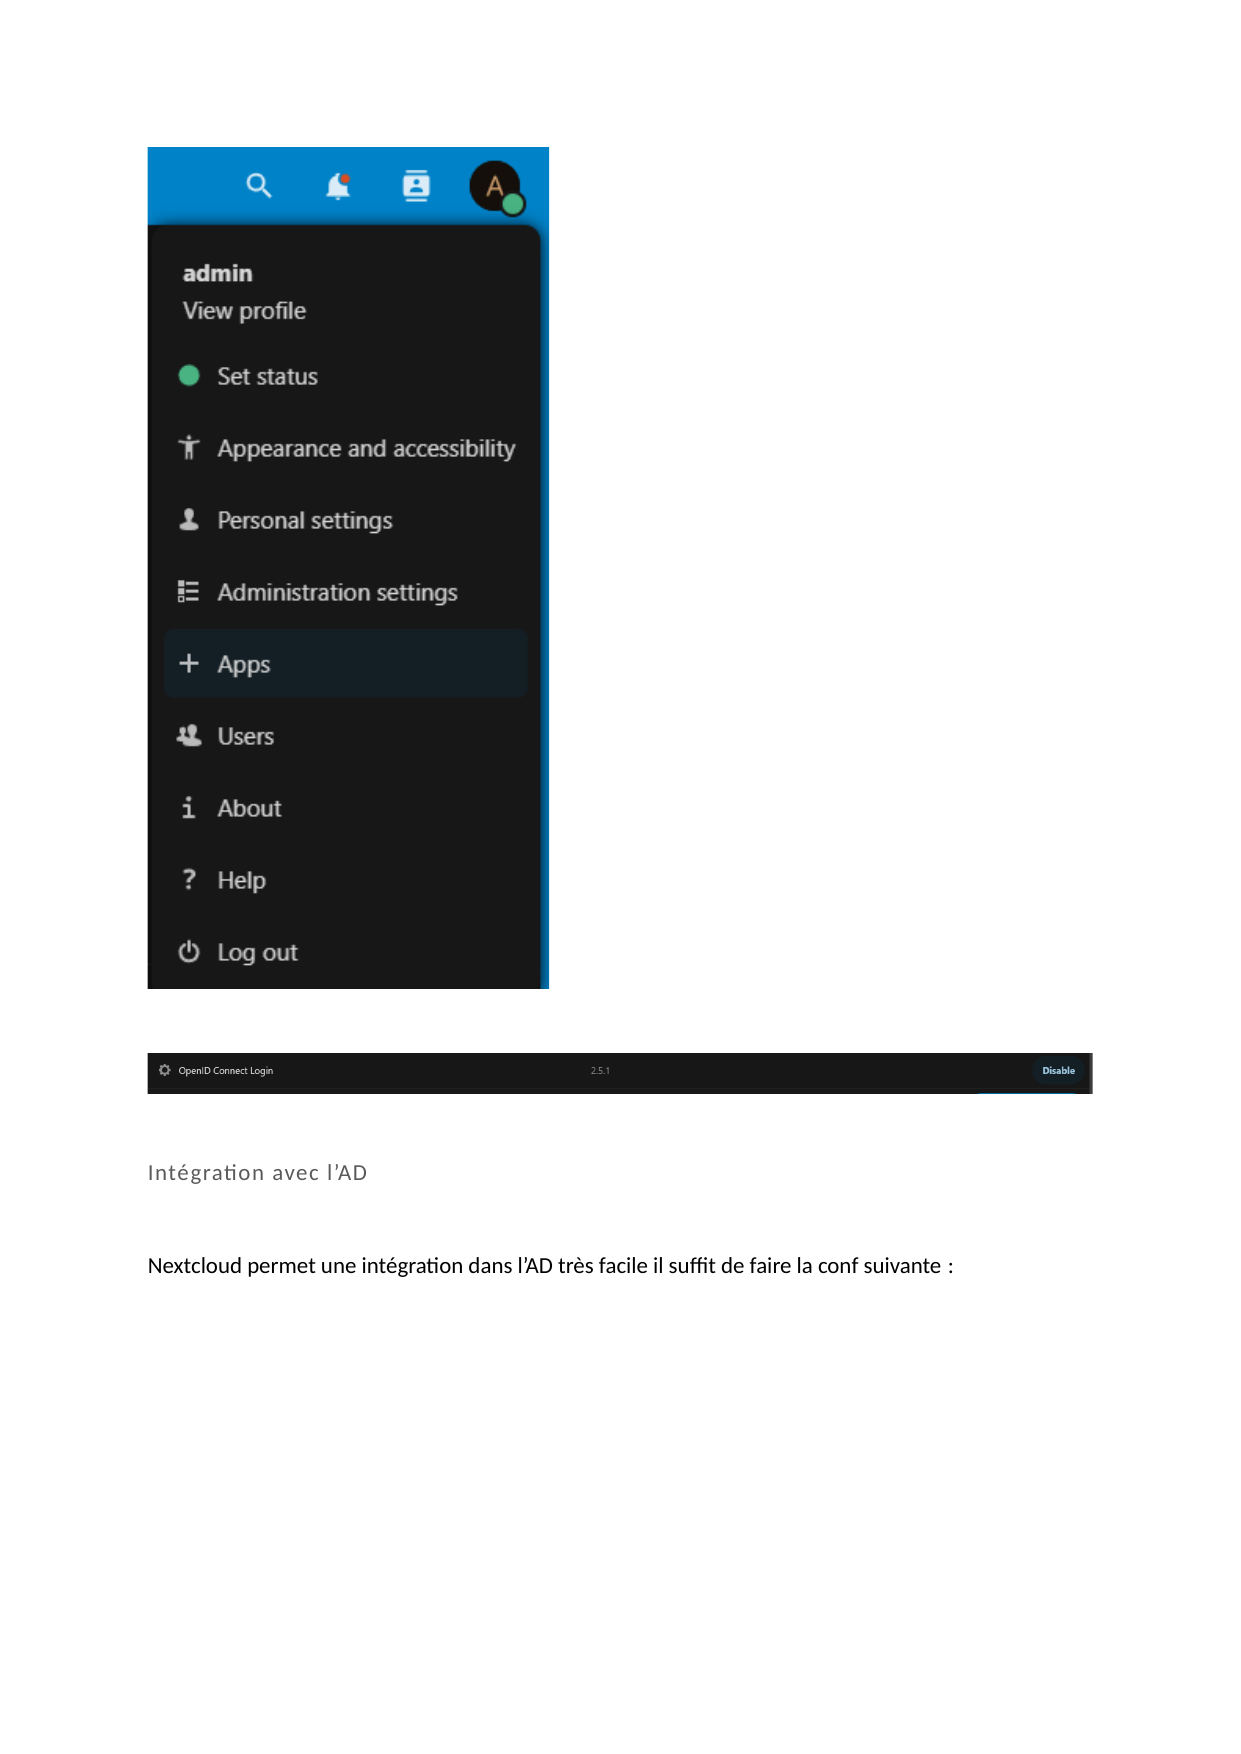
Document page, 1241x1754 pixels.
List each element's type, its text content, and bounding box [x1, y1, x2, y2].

text Intégration avec l’AD [148, 1158, 1093, 1186]
text Nextcloud permet une intégration dans l’AD très facile il suffit de faire la conf suivante : [148, 1251, 1093, 1279]
